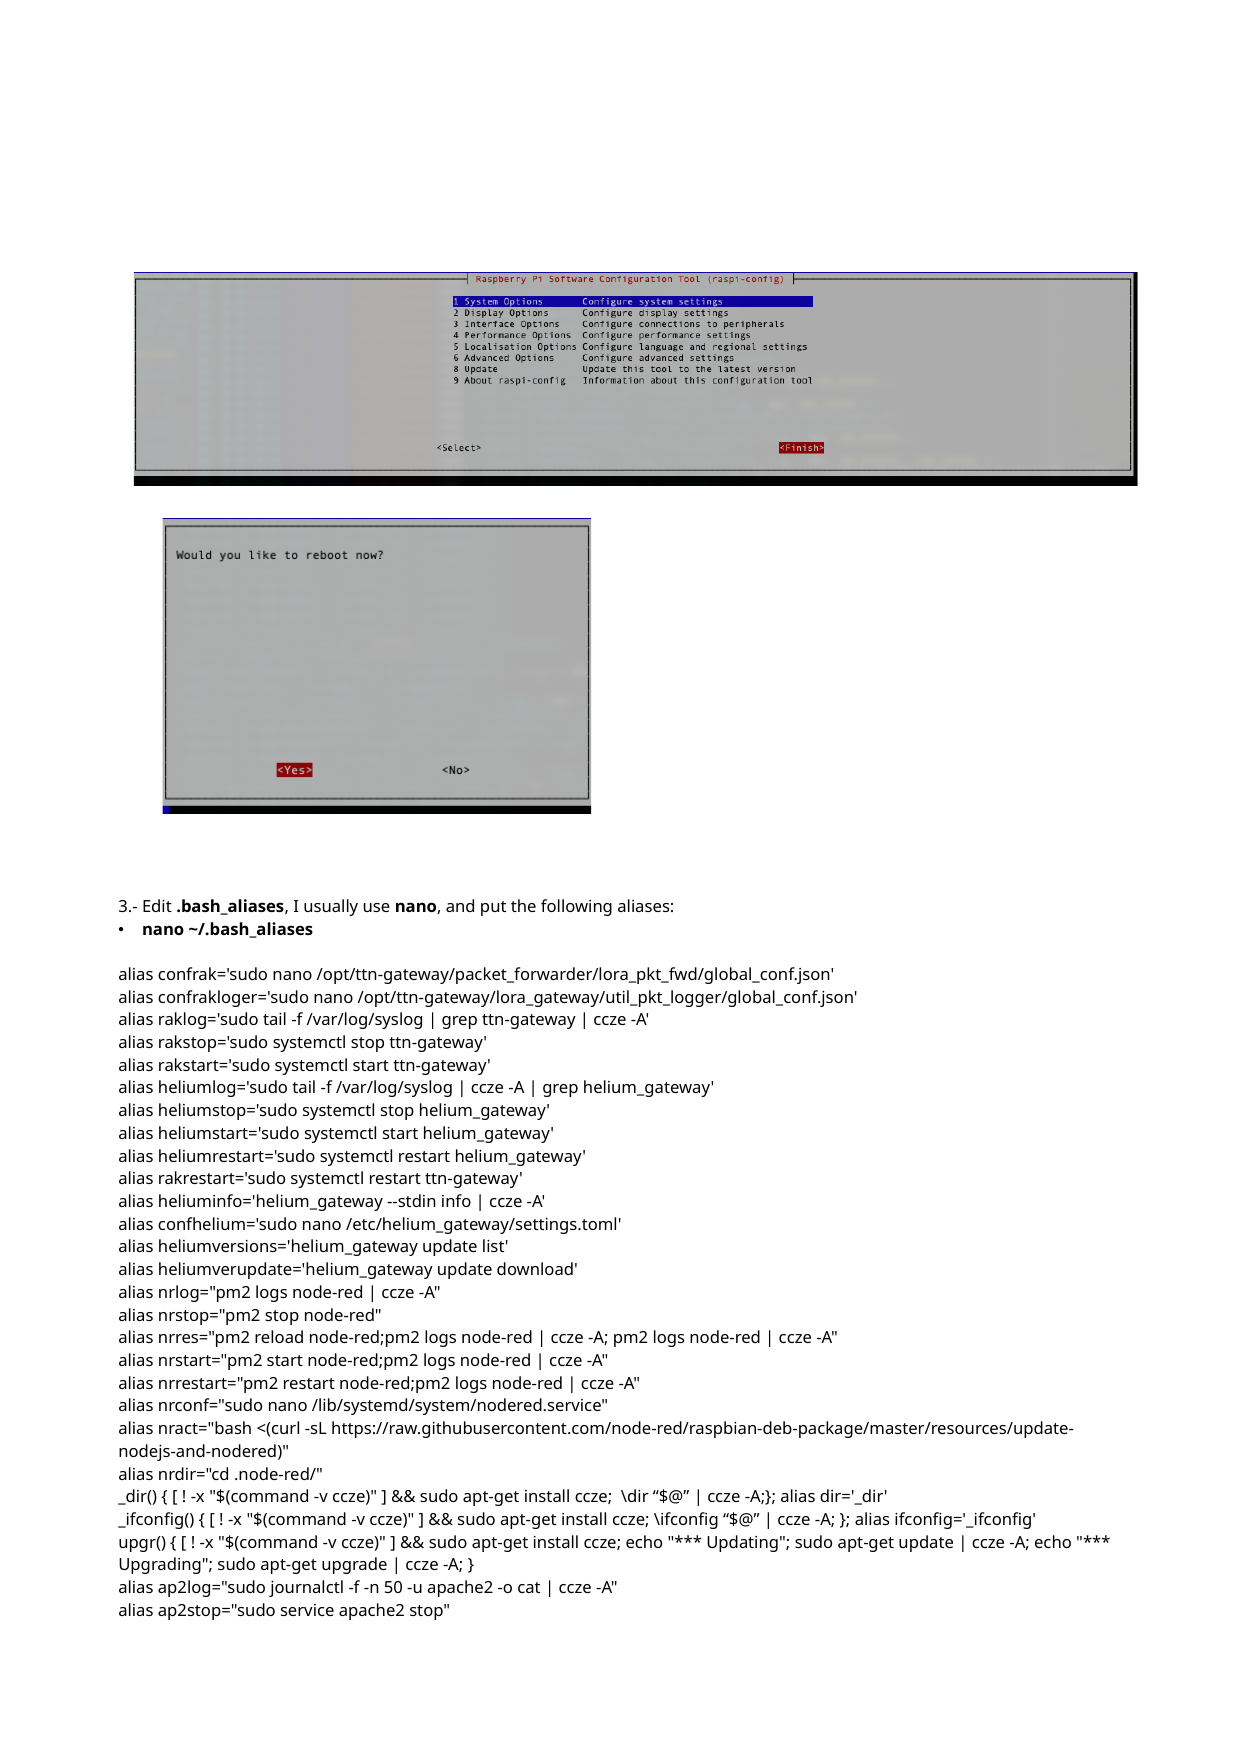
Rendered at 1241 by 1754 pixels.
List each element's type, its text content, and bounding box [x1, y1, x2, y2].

text alias nrdir="cd .node-red/" [118, 1462, 1122, 1485]
text alias nrres="pm2 reload node-red;pm2 logs node-red | ccze -A; pm2 logs node-red | ccze -A" [118, 1326, 1122, 1348]
text alias heliumversions='helium_gateway update list' [118, 1235, 1122, 1258]
text upgr() { [ ! -x "$(command -v ccze)" ] && sudo apt-get install ccze; echo "*** Updating"; sudo apt-get update | ccze -A; echo "*** Upgrading"; sudo apt-get upgrade | ccze -A; } [118, 1530, 1122, 1576]
text alias heliumrestart='sudo systemctl restart helium_gateway' [118, 1144, 1122, 1167]
text _dir() { [ ! -x "$(command -v ccze)" ] && sudo apt-get install ccze; \dir “$@” | ccze -A;}; alias dir='_dir' [118, 1485, 1122, 1507]
text alias nrrestart="pm2 restart node-red;pm2 logs node-red | ccze -A" [118, 1371, 1122, 1394]
text alias heliumstop='sudo systemctl stop helium_gateway' [118, 1099, 1122, 1121]
picture [133, 272, 1138, 486]
text alias confrak='sudo nano /opt/ttn-gateway/packet_forwarder/lora_pkt_fwd/global_conf.json' [118, 962, 1122, 985]
text alias heliumlog='sudo tail -f /var/log/syslog | ccze -A | grep helium_gateway' [118, 1076, 1122, 1099]
text alias heliumverupdate='helium_gateway update download' [118, 1258, 1122, 1280]
text _ifconfig() { [ ! -x "$(command -v ccze)" ] && sudo apt-get install ccze; \ifconfig “$@” | ccze -A; }; alias ifconfig='_ifconfig' [118, 1507, 1122, 1530]
text alias heliumstart='sudo systemctl start helium_gateway' [118, 1121, 1122, 1144]
text alias rakstart='sudo systemctl start ttn-gateway' [118, 1053, 1122, 1076]
picture [162, 518, 592, 814]
text alias confhelium='sudo nano /etc/helium_gateway/settings.toml' [118, 1212, 1122, 1235]
text alias nract="bash <(curl -sL https://raw.githubusercontent.com/node-red/raspbian-deb-package/master/resources/update-nodejs-and-nodered)" [118, 1417, 1122, 1462]
text alias nrlog="pm2 logs node-red | ccze -A" [118, 1280, 1122, 1303]
text 3.- Edit .bash_aliases, I usually use nano, and put the following aliases: [118, 894, 1122, 917]
text alias rakstop='sudo systemctl stop ttn-gateway' [118, 1031, 1122, 1053]
text alias ap2stop="sudo service apache2 stop" [118, 1598, 1122, 1621]
list nano ~/.bash_aliases [118, 917, 1122, 940]
text alias confrakloger='sudo nano /opt/ttn-gateway/lora_gateway/util_pkt_logger/global_conf.json' [118, 985, 1122, 1008]
text alias nrstart="pm2 start node-red;pm2 logs node-red | ccze -A" [118, 1348, 1122, 1371]
text alias nrstop="pm2 stop node-red" [118, 1303, 1122, 1326]
text alias ap2log="sudo journalctl -f -n 50 -u apache2 -o cat | ccze -A" [118, 1576, 1122, 1598]
text alias heliuminfo='helium_gateway --stdin info | ccze -A' [118, 1189, 1122, 1212]
text alias rakrestart='sudo systemctl restart ttn-gateway' [118, 1167, 1122, 1189]
text alias raklog='sudo tail -f /var/log/syslog | grep ttn-gateway | ccze -A' [118, 1008, 1122, 1031]
text alias nrconf="sudo nano /lib/systemd/system/nodered.service" [118, 1394, 1122, 1417]
